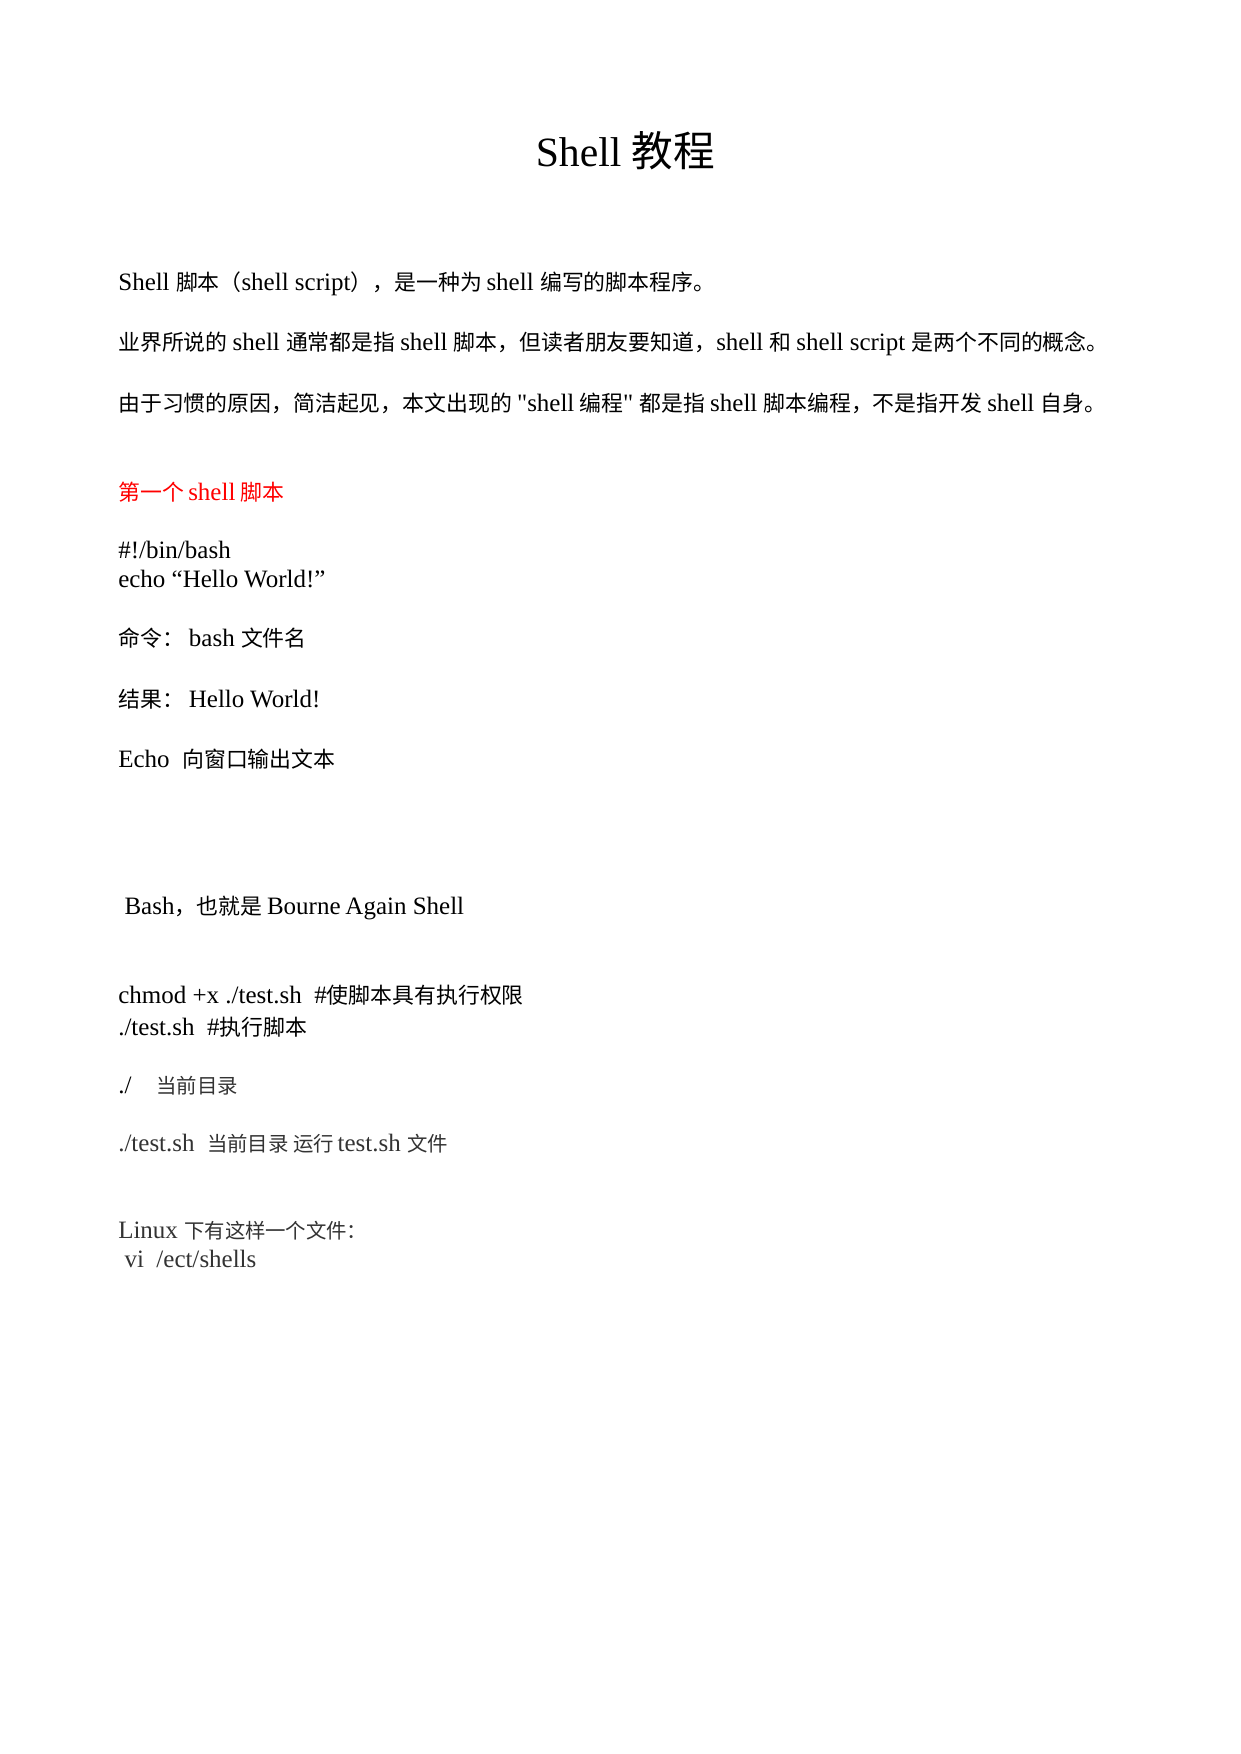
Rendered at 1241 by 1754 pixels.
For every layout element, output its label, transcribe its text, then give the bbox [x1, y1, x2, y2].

text #!/bin/bash [118, 535, 1122, 564]
text vi /ect/shells [118, 1244, 1122, 1273]
text 结果： Hello World! [118, 682, 1122, 713]
text chmod +x ./test.sh #使脚本具有执行权限 [118, 978, 1122, 1010]
text 命令： bash 文件名 [118, 621, 1122, 653]
text Echo 向窗口输出文本 [118, 742, 1122, 774]
text ./ 当前目录 [118, 1070, 1122, 1099]
text 第一个shell脚本 [118, 475, 1122, 506]
text 业界所说的 shell 通常都是指 shell 脚本，但读者朋友要知道，shell 和 shell script 是两个不同的概念。 [118, 325, 1122, 357]
text Linux 下有这样一个文件： [118, 1215, 1122, 1244]
text Shell 教程 [118, 118, 1122, 178]
text echo “Hello World!” [118, 564, 1122, 593]
text Bash，也就是 Bourne Again Shell [118, 889, 1122, 921]
text 由于习惯的原因，简洁起见，本文出现的 "shell编程" 都是指 shell 脚本编程，不是指开发 shell 自身。 [118, 386, 1122, 417]
text ./test.sh 当前目录 运行test.sh 文件 [118, 1128, 1122, 1158]
text ./test.sh #执行脚本 [118, 1010, 1122, 1041]
text Shell 脚本（shell script），是一种为 shell 编写的脚本程序。 [118, 265, 1122, 296]
